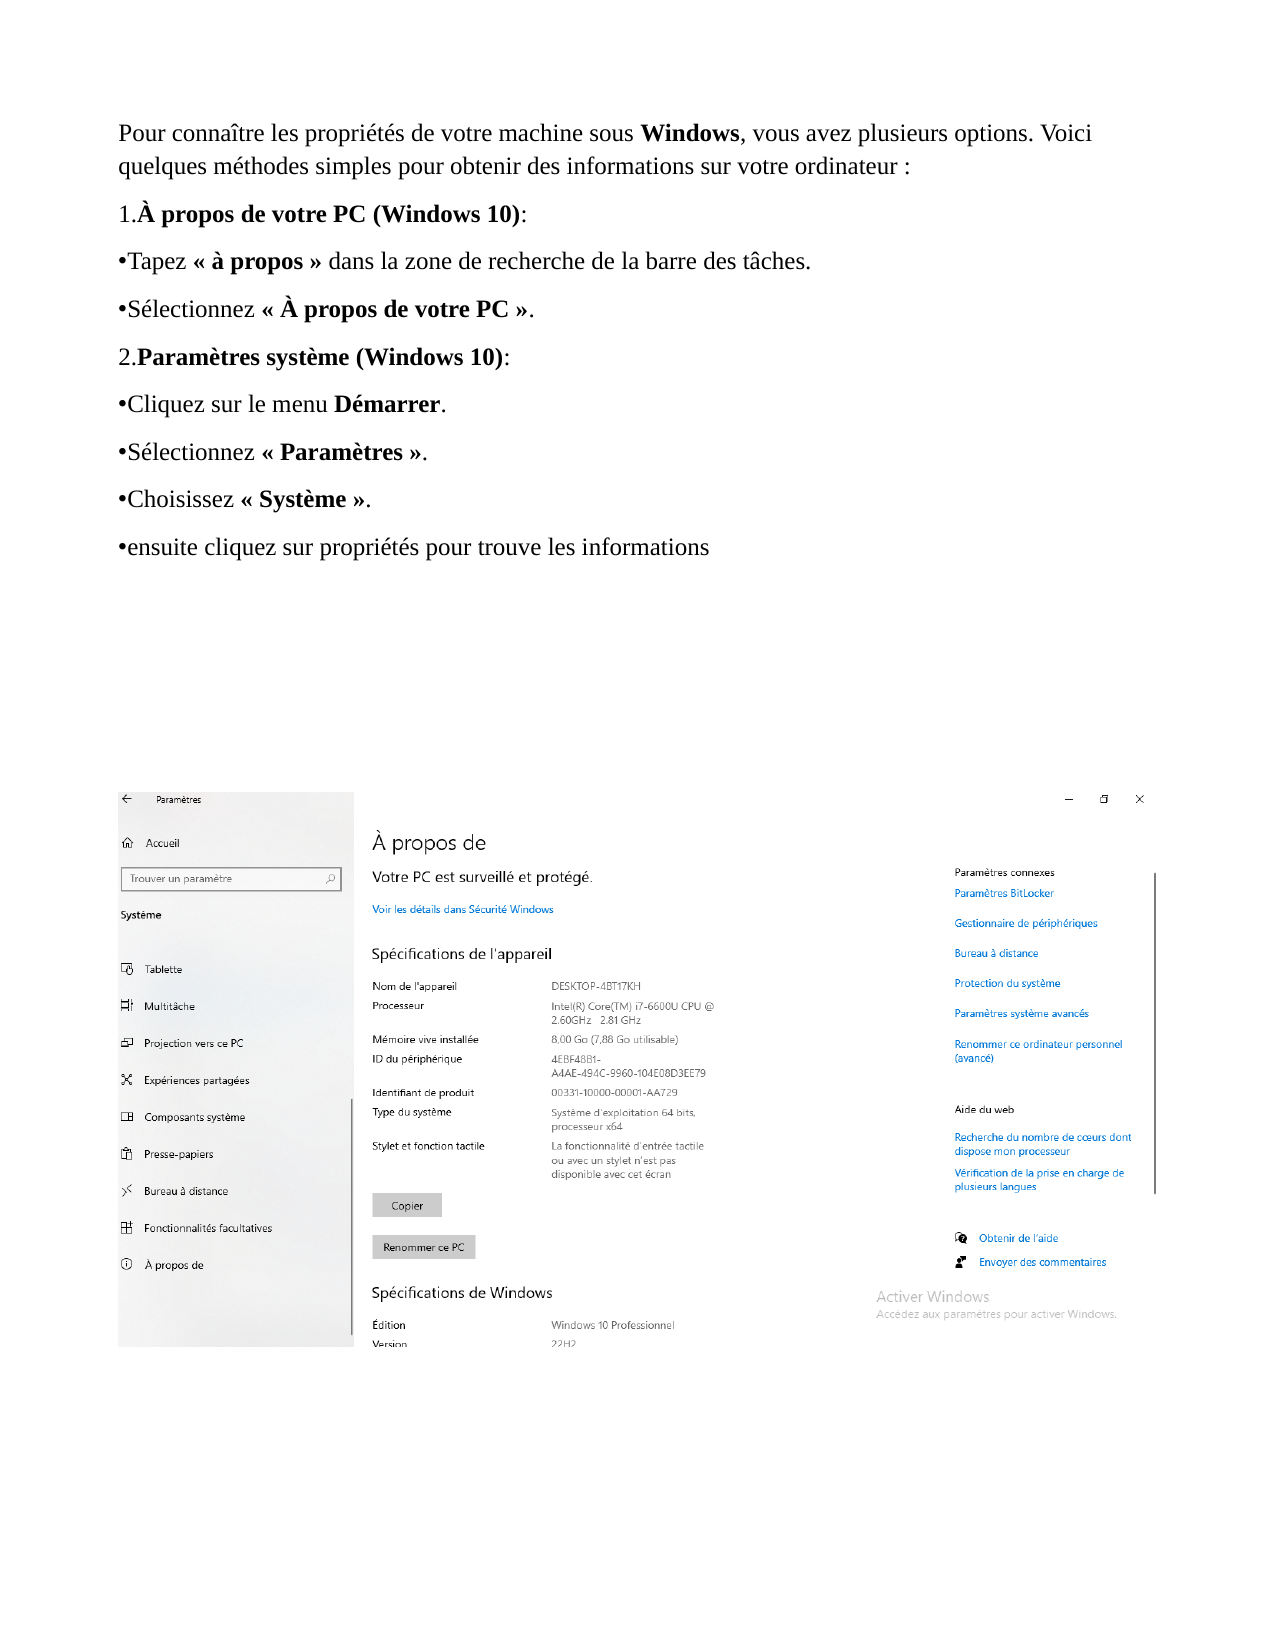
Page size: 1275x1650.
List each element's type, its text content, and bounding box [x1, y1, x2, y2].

list Cliquez sur le menu Démarrer. [118, 389, 1157, 418]
text Pour connaître les propriétés de votre machine sous Windows, vous avez plusieurs options. Voici quelques méthodes simples pour obtenir des informations sur votre ordinateur : [118, 118, 1157, 180]
list Tapez « à propos » dans la zone de recherche de la barre des tâches. [118, 246, 1157, 275]
picture [118, 792, 1157, 1347]
list À propos de votre PC (Windows 10): [118, 199, 1157, 227]
list Sélectionnez « À propos de votre PC ». [118, 294, 1157, 323]
list ensuite cliquez sur propriétés pour trouve les informations [118, 532, 1157, 561]
list Paramètres système (Windows 10): [118, 342, 1157, 370]
list Sélectionnez « Paramètres ». [118, 437, 1157, 466]
list Choisissez « Système ». [118, 484, 1157, 513]
